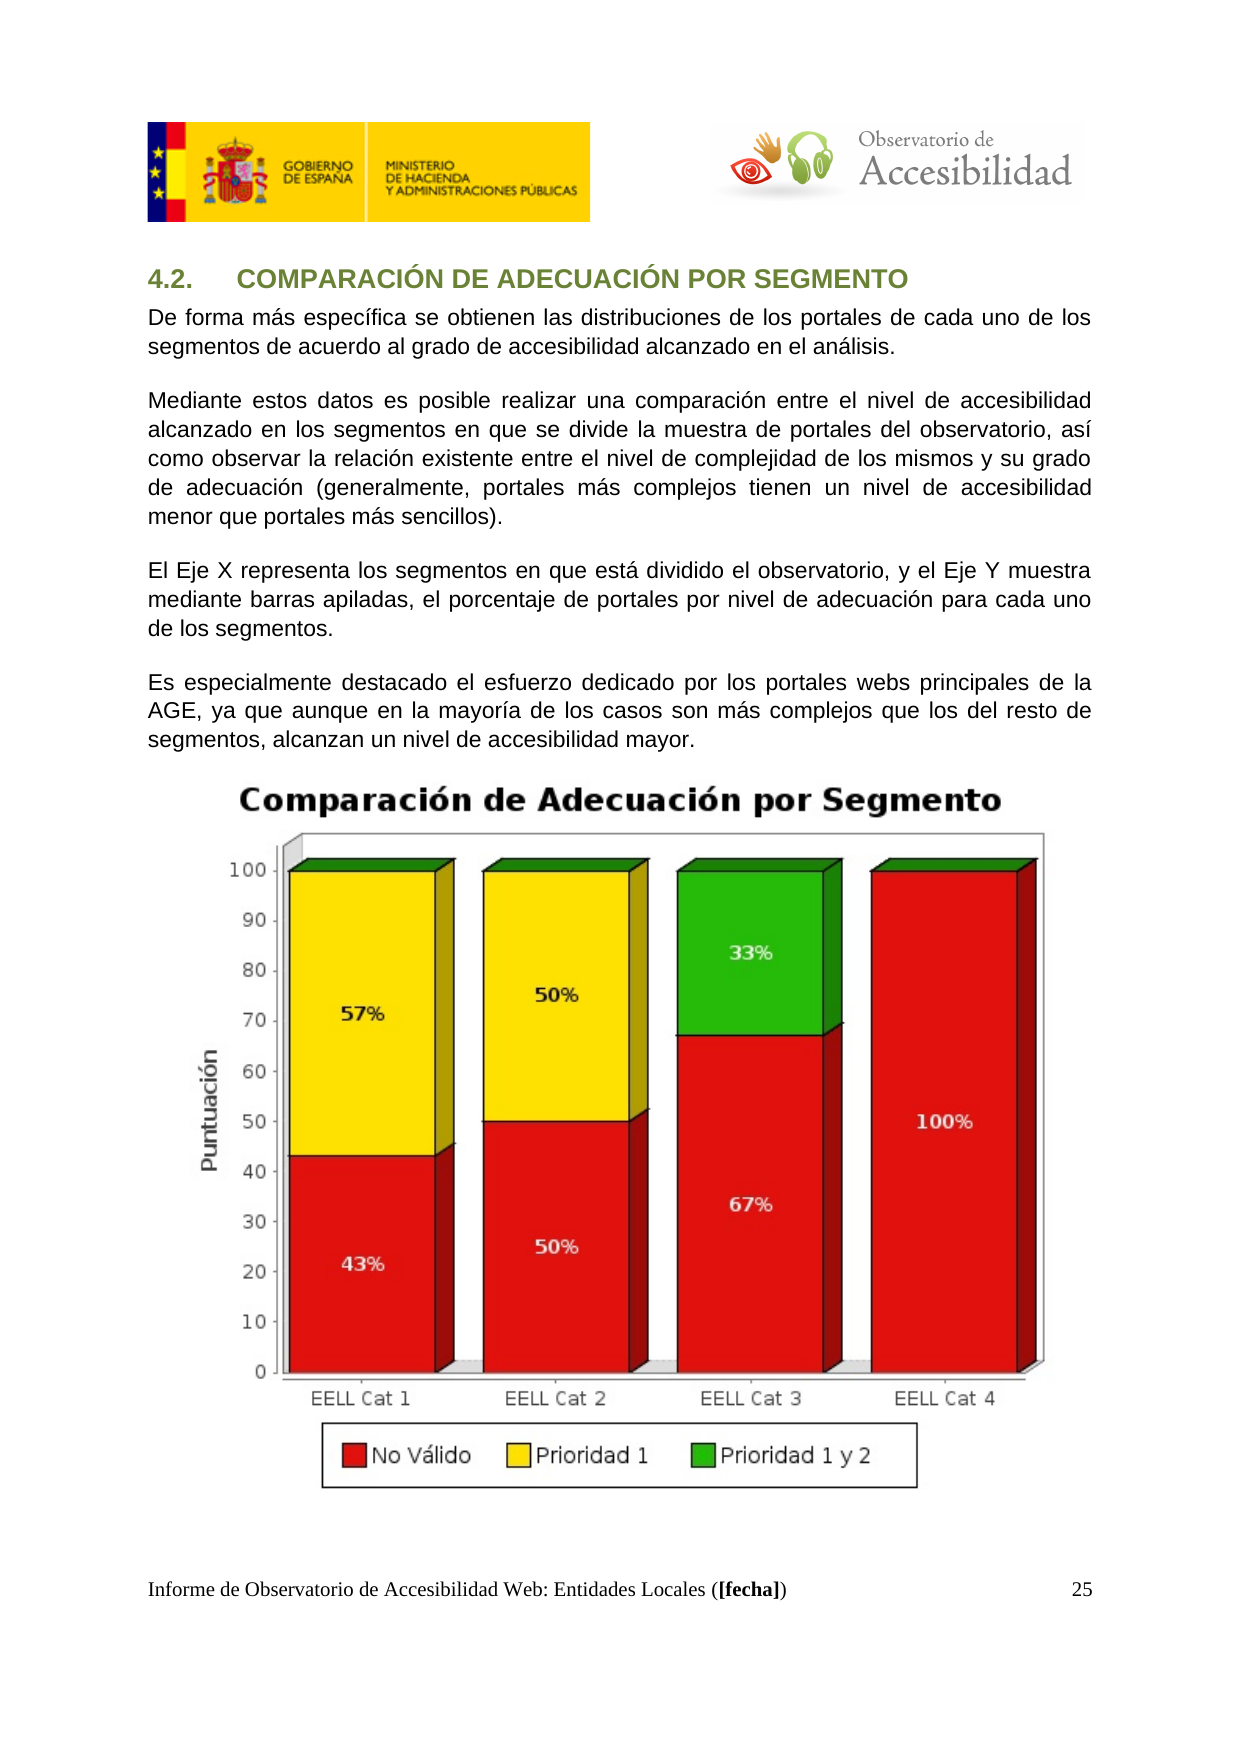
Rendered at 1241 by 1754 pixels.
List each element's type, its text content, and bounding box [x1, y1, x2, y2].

text Es especialmente destacado el esfuerzo dedicado por los portales webs principales de la AGE, ya que aunque en la mayoría de los casos son más complejos que los del resto de segmentos, alcanzan un nivel de accesibilidad mayor. [148, 668, 1092, 753]
text Mediante estos datos es posible realizar una comparación entre el nivel de accesibilidad alcanzado en los segmentos en que se divide la muestra de portales del observatorio, así como observar la relación existente entre el nivel de complejidad de los mismos y su grado de adecuación (generalmente, portales más complejos tienen un nivel de accesibilidad menor que portales más sencillos). [148, 387, 1092, 529]
text De forma más específica se obtienen las distribuciones de los portales de cada uno de los segmentos de acuerdo al grado de accesibilidad alcanzado en el análisis. [148, 304, 1092, 359]
picture [710, 122, 1086, 205]
picture [178, 780, 1062, 1490]
list Comparación de adecuación por segmento [148, 263, 1092, 294]
text El Eje X representa los segmentos en que está dividido el observatorio, y el Eje Y muestra mediante barras apiladas, el porcentaje de portales por nivel de adecuación para cada uno de los segmentos. [148, 557, 1092, 641]
picture [147, 122, 591, 222]
